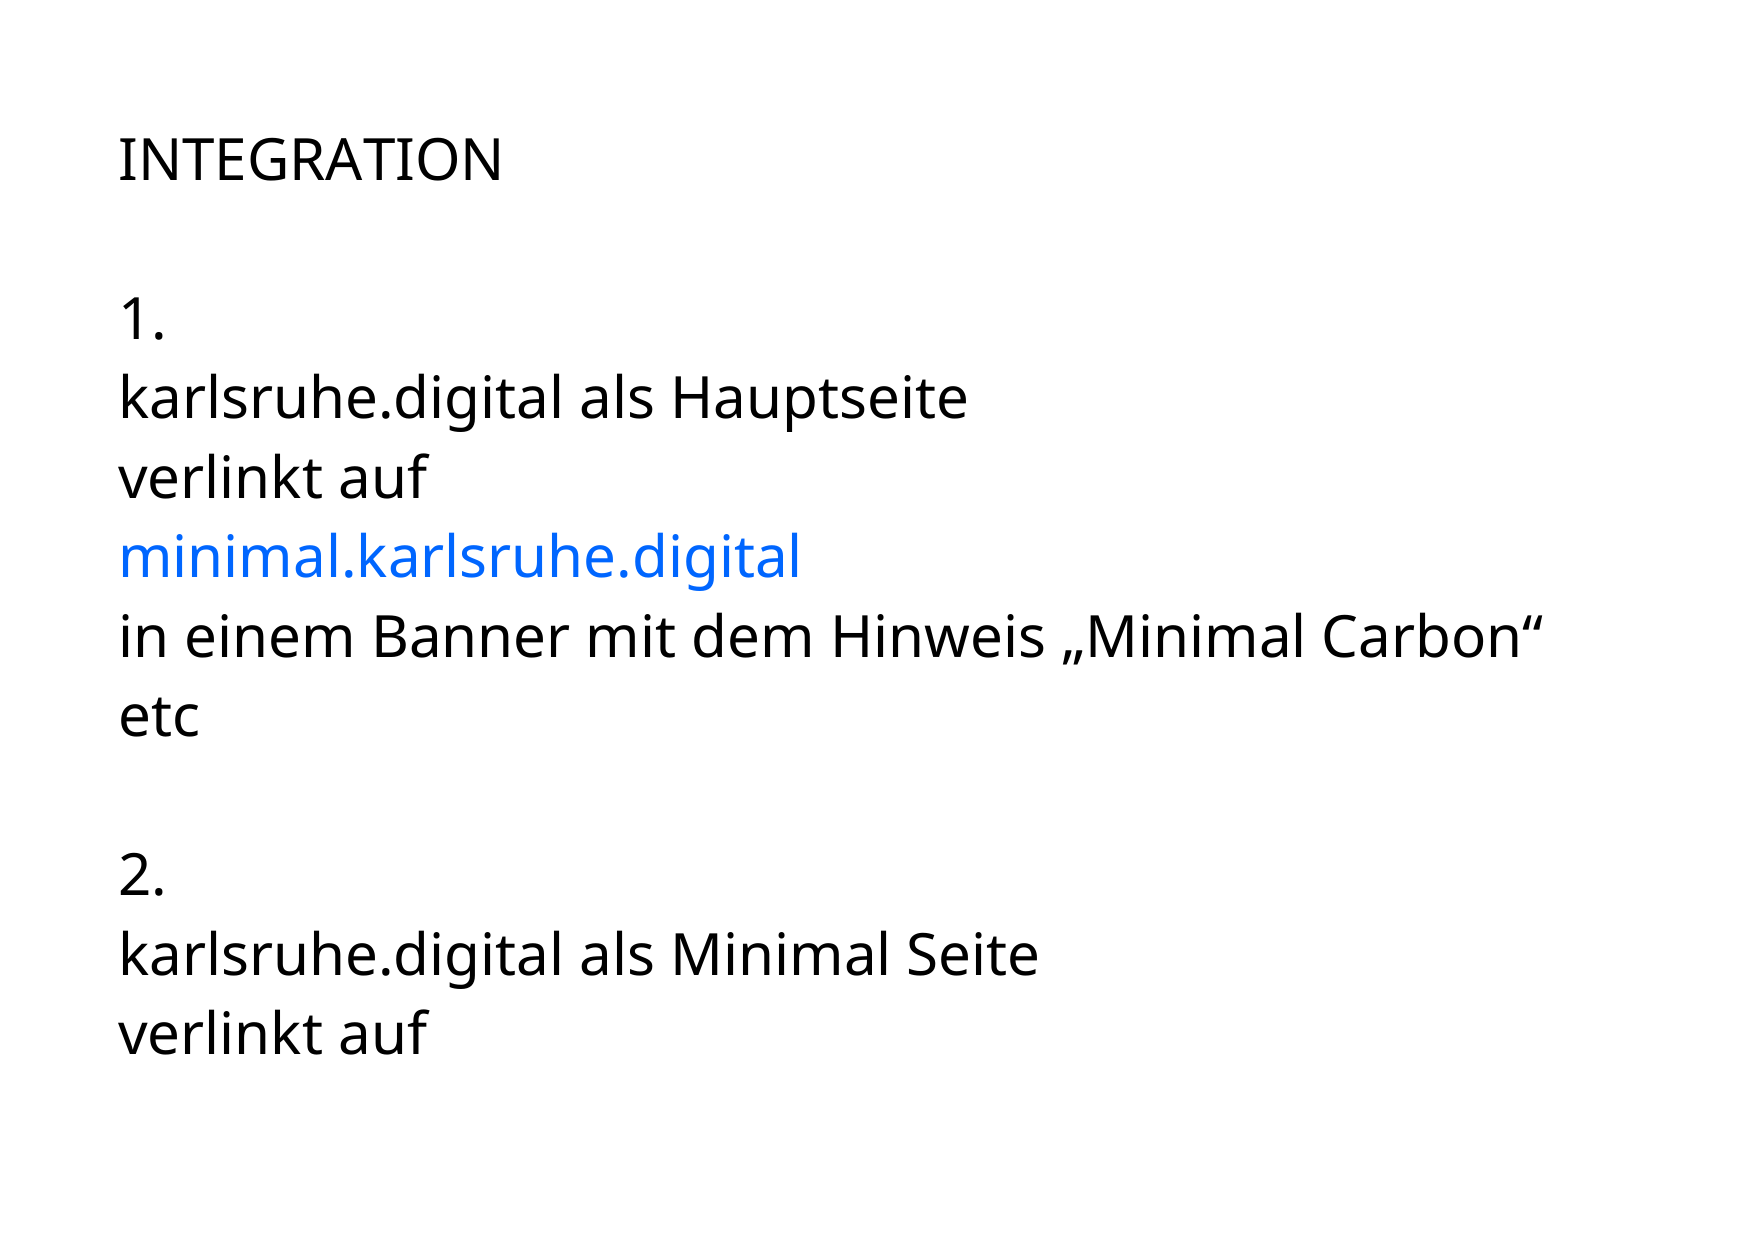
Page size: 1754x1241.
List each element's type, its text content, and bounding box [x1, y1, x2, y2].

text karlsruhe.digital als Hauptseite [118, 357, 1636, 436]
text in einem Banner mit dem Hinweis „Minimal Carbon“ etc [118, 595, 1636, 754]
text verlinkt auf [118, 992, 1636, 1072]
text 1. [118, 277, 1636, 357]
text karlsruhe.digital als Minimal Seite [118, 913, 1636, 992]
text minimal.karlsruhe.digital [118, 516, 1636, 595]
text verlinkt auf [118, 436, 1636, 516]
text 2. [118, 833, 1636, 913]
text INTEGRATION [118, 118, 1636, 198]
